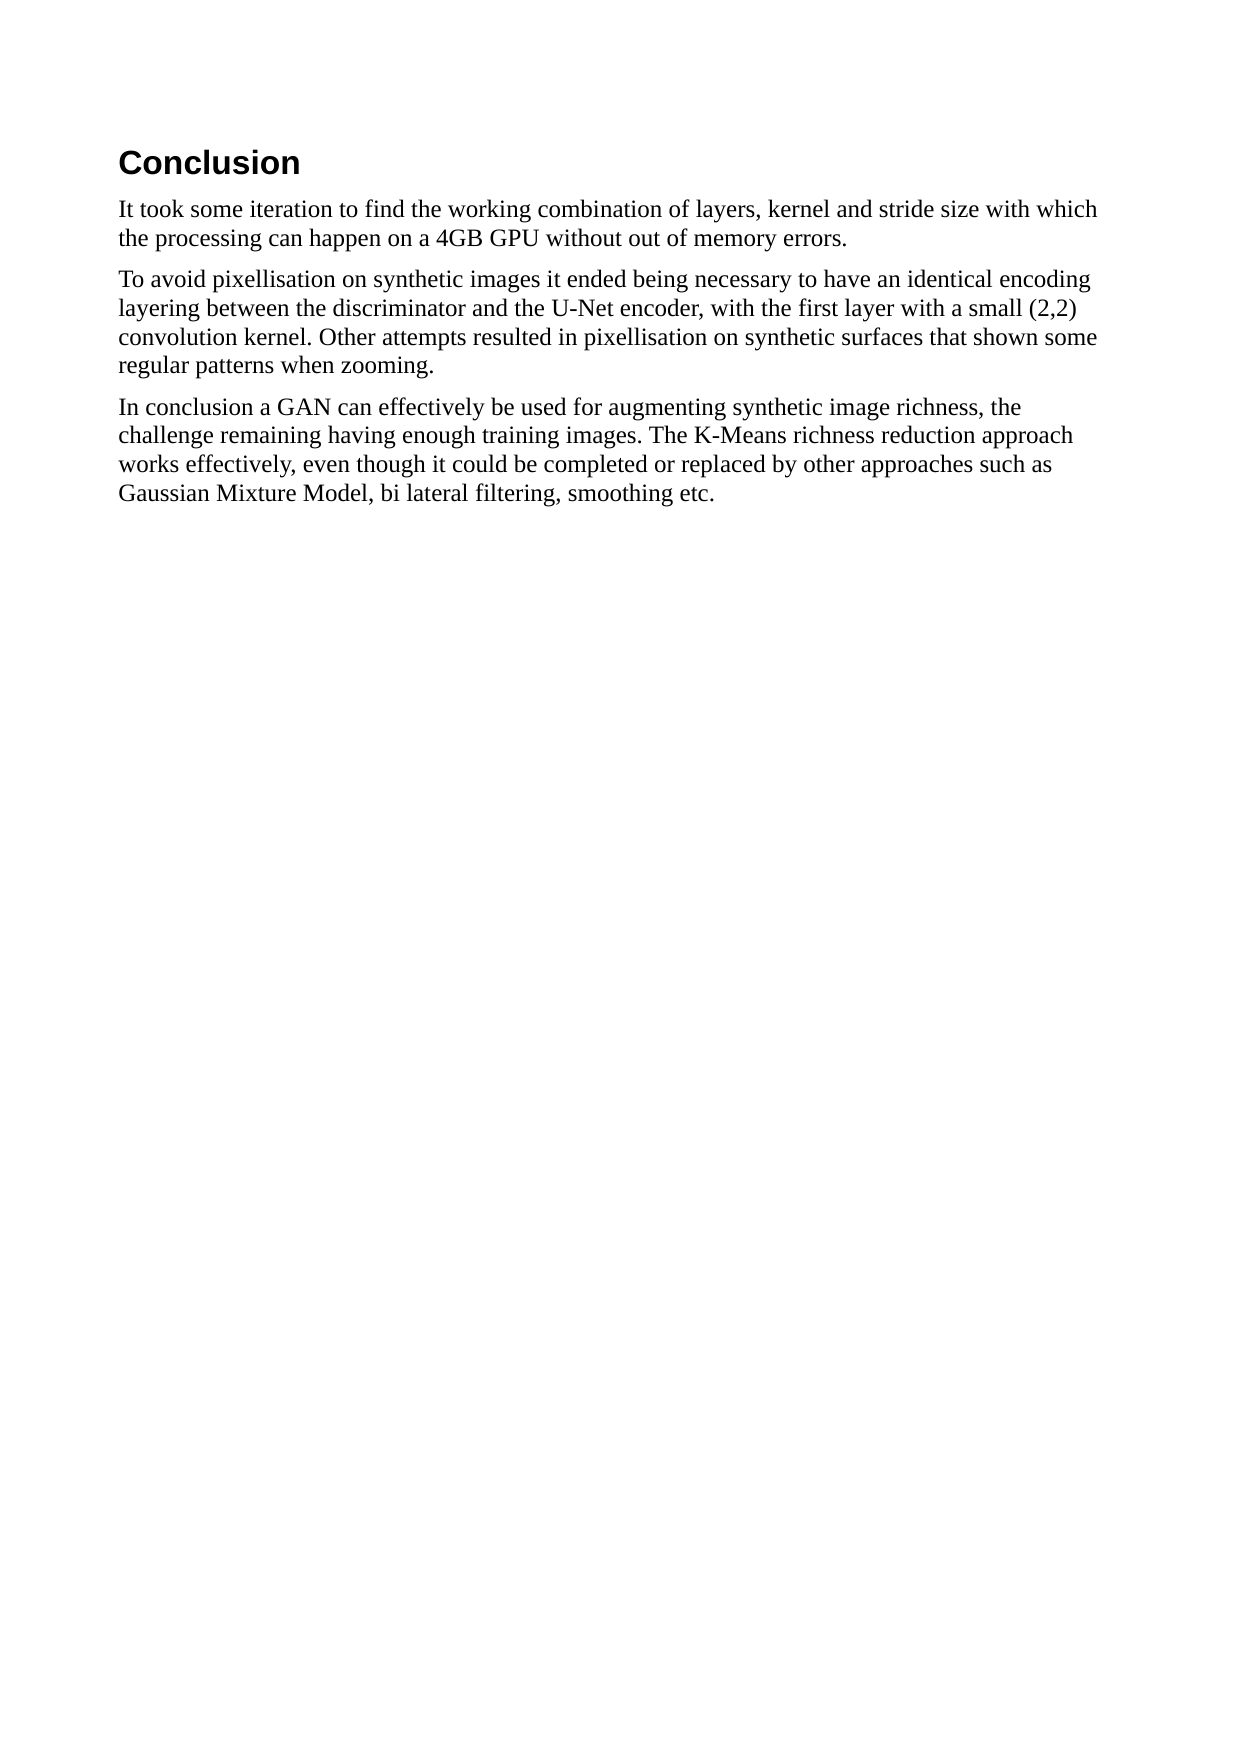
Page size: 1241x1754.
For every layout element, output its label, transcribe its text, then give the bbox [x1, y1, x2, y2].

subtitle Conclusion [118, 143, 1122, 182]
text To avoid pixellisation on synthetic images it ended being necessary to have an identical encoding layering between the discriminator and the U-Net encoder, with the first layer with a small (2,2) convolution kernel. Other attempts resulted in pixellisation on synthetic surfaces that shown some regular patterns when zooming. [118, 264, 1122, 379]
text It took some iteration to find the working combination of layers, kernel and stride size with which the processing can happen on a 4GB GPU without out of memory errors. [118, 194, 1122, 252]
text In conclusion a GAN can effectively be used for augmenting synthetic image richness, the challenge remaining having enough training images. The K-Means richness reduction approach works effectively, even though it could be completed or replaced by other approaches such as Gaussian Mixture Model, bi lateral filtering, smoothing etc. [118, 392, 1122, 507]
